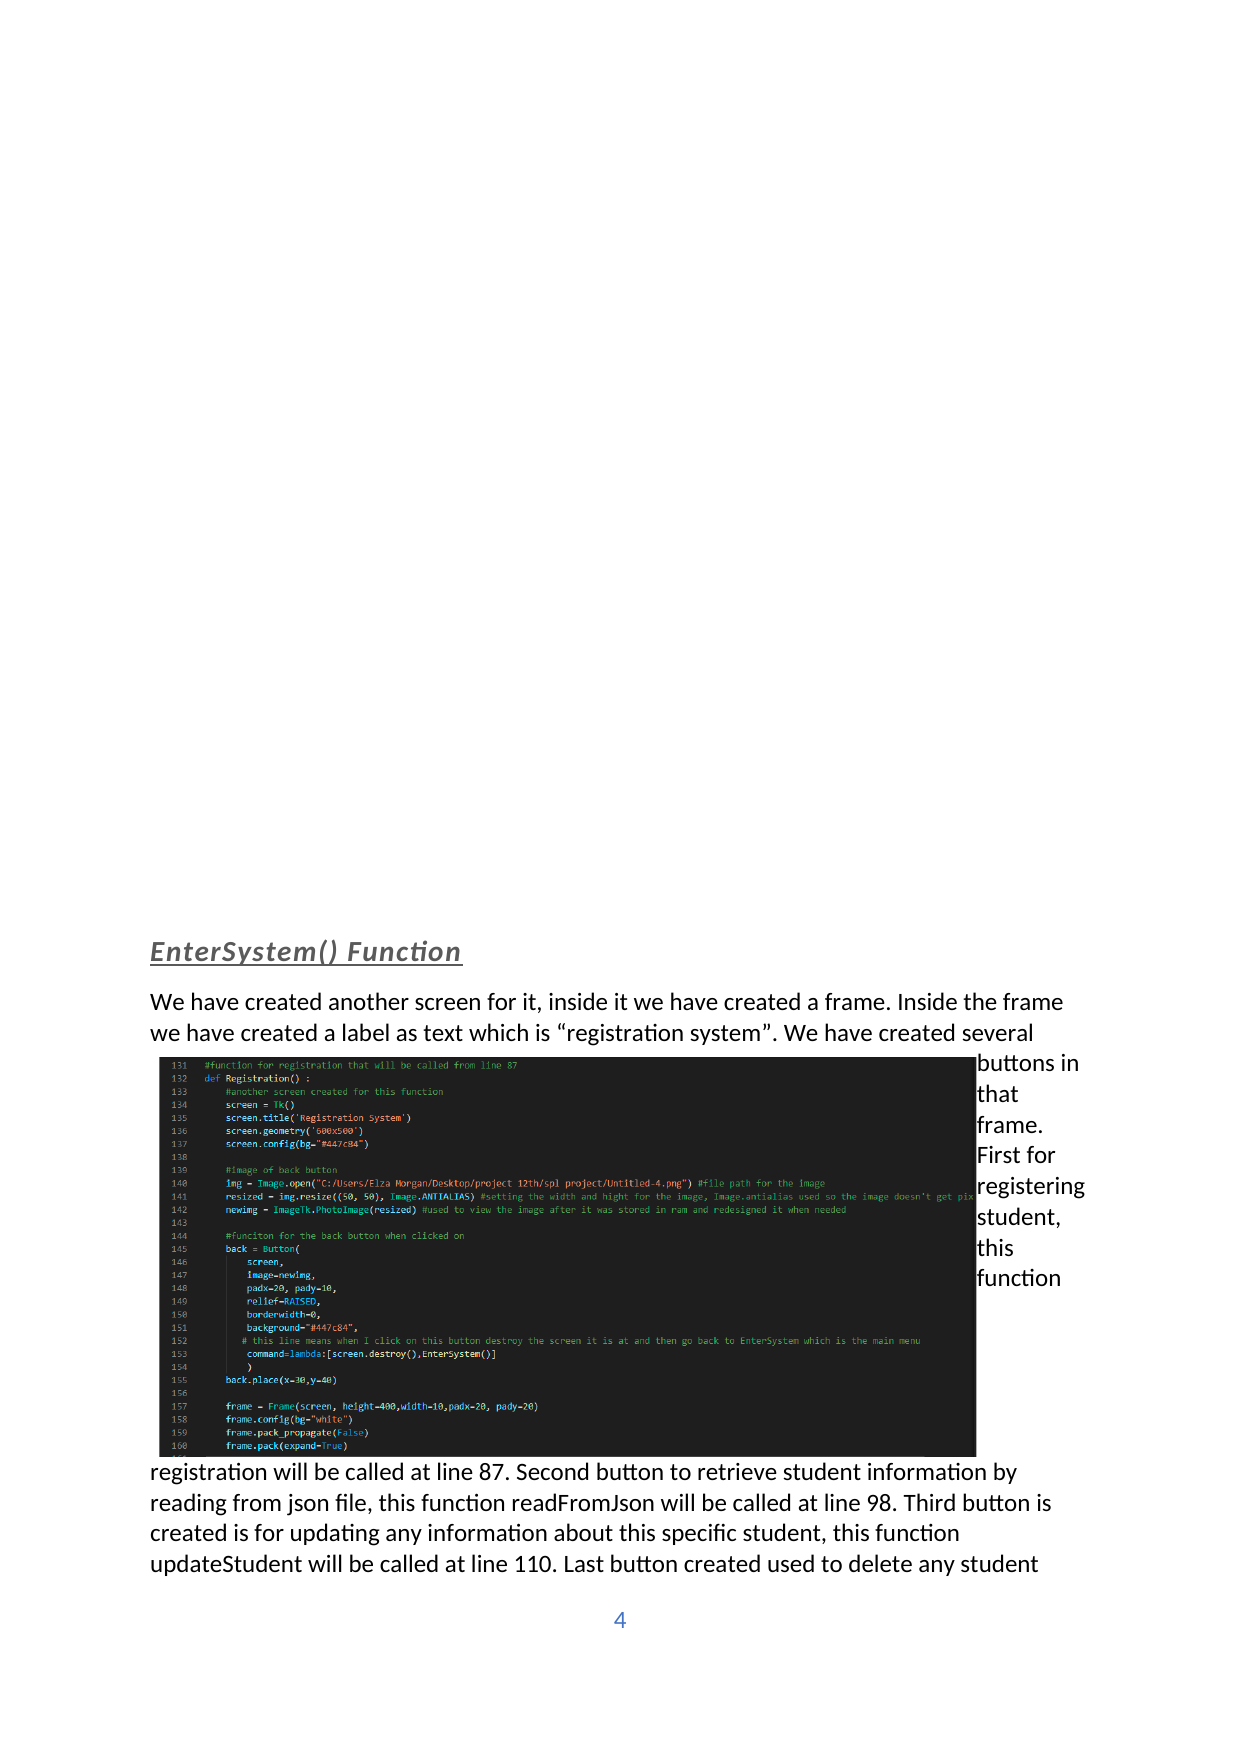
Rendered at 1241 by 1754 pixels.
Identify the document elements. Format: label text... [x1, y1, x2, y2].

text We have created another screen for it, inside it we have created a frame. Inside the frame we have created a label as text which is “registration system”. We have created several buttons in that frame. First for registering student, this function registration will be called at line 87. Second button to retrieve student information by reading from json file, this function readFromJson will be called at line 98. Third button is created is for updating any information about this specific student, this function updateStudent will be called at line 110. Last button created used to delete any student [150, 986, 1090, 1579]
subtitle EnterSystem() Function [150, 933, 1090, 969]
